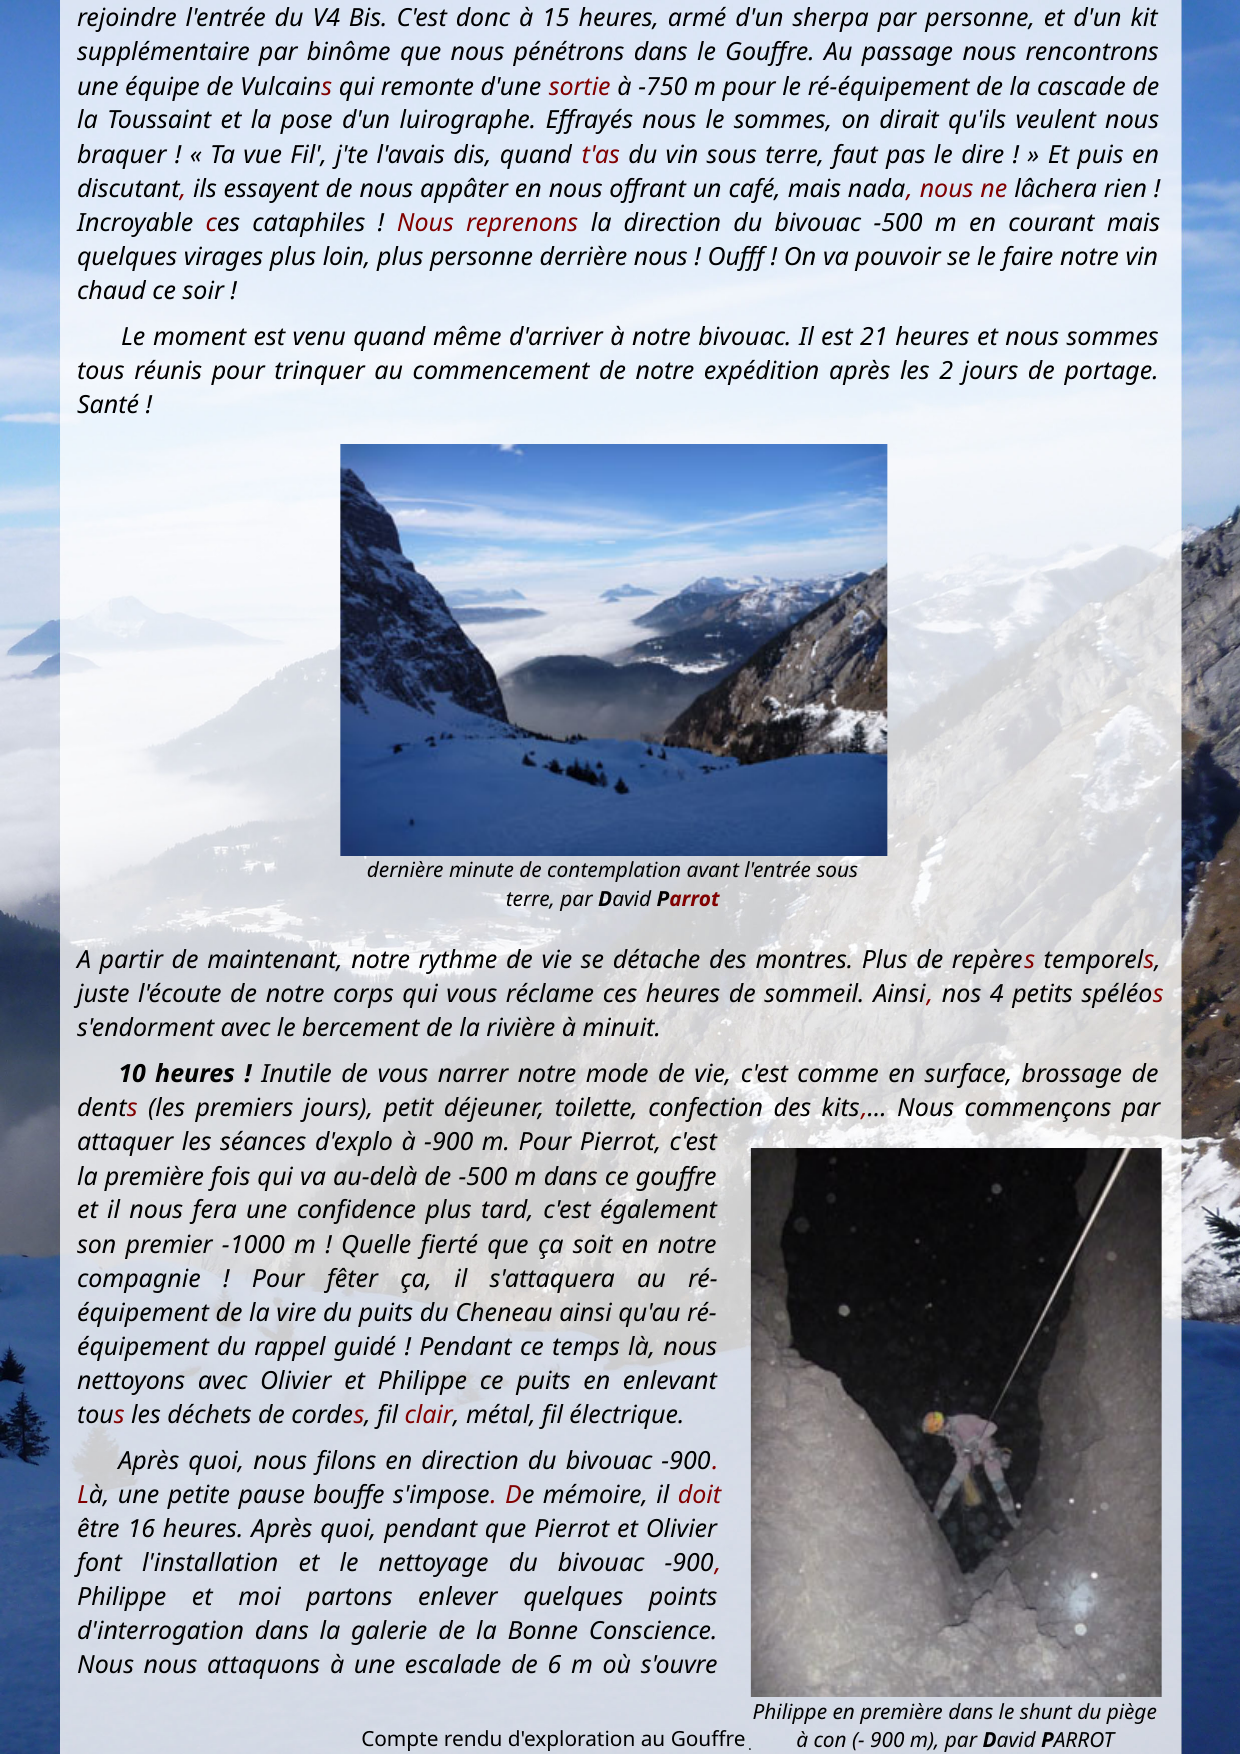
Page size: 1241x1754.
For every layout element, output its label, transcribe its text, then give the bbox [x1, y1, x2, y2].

text dernière minute de contemplation avant l'entrée sous terre, par David Parrot [340, 856, 887, 912]
text Philippe en première dans le shunt du piège à con (- 900 m), par David PARROT [751, 1697, 1162, 1754]
text A partir de maintenant, notre rythme de vie se détache des montres. Plus de repères temporels, juste l'écoute de notre corps qui vous réclame ces heures de sommeil. Ainsi, nos 4 petits spéléos s'endorment avec le bercement de la rivière à minuit. [77, 432, 1163, 1044]
picture [0, 0, 1241, 1754]
text Après quoi, nous filons en direction du bivouac -900. Là, une petite pause bouffe s'impose. De mémoire, il doit être 16 heures. Après quoi, pendant que Pierrot et Olivier font l'installation et le nettoyage du bivouac -900, Philippe et moi partons enlever quelques points d'interrogation dans la galerie de la Bonne Conscience. Nous nous attaquons à une escalade de 6 m où s'ouvre [77, 1442, 750, 1681]
text Le moment est venu quand même d'arriver à notre bivouac. Il est 21 heures et nous sommes tous réunis pour trinquer au commencement de notre expédition après les 2 jours de portage. Santé ! [77, 318, 1163, 421]
text rejoindre l'entrée du V4 Bis. C'est donc à 15 heures, armé d'un sherpa par personne, et d'un kit supplémentaire par binôme que nous pénétrons dans le Gouffre. Au passage nous rencontrons une équipe de Vulcains qui remonte d'une sortie à -750 m pour le ré-équipement de la cascade de la Toussaint et la pose d'un luirographe. Effrayés nous le sommes, on dirait qu'ils veulent nous braquer ! « Ta vue Fil', j'te l'avais dis, quand t'as du vin sous terre, faut pas le dire ! » Et puis en discutant, ils essayent de nous appâter en nous offrant un café, mais nada, nous ne lâchera rien ! Incroyable ces cataphiles ! Nous reprenons la direction du bivouac -500 m en courant mais quelques virages plus loin, plus personne derrière nous ! Oufff ! On va pouvoir se le faire notre vin chaud ce soir ! [77, 0, 1163, 307]
text 10 heures ! Inutile de vous narrer notre mode de vie, c'est comme en surface, brossage de dents (les premiers jours), petit déjeuner, toilette, confection des kits,… Nous commençons par attaquer les séances d'explo à -900 m. Pour Pierrot, c'est la première fois qui va au-delà de -500 m dans ce gouffre et il nous fera une confidence plus tard, c'est également son premier -1000 m ! Quelle fierté que ça soit en notre compagnie ! Pour fêter ça, il s'attaquera au ré-équipement de la vire du puits du Cheneau ainsi qu'au ré-équipement du rappel guidé ! Pendant ce temps là, nous nettoyons avec Olivier et Philippe ce puits en enlevant tous les déchets de cordes, fil clair, métal, fil électrique. [77, 1056, 1163, 1431]
